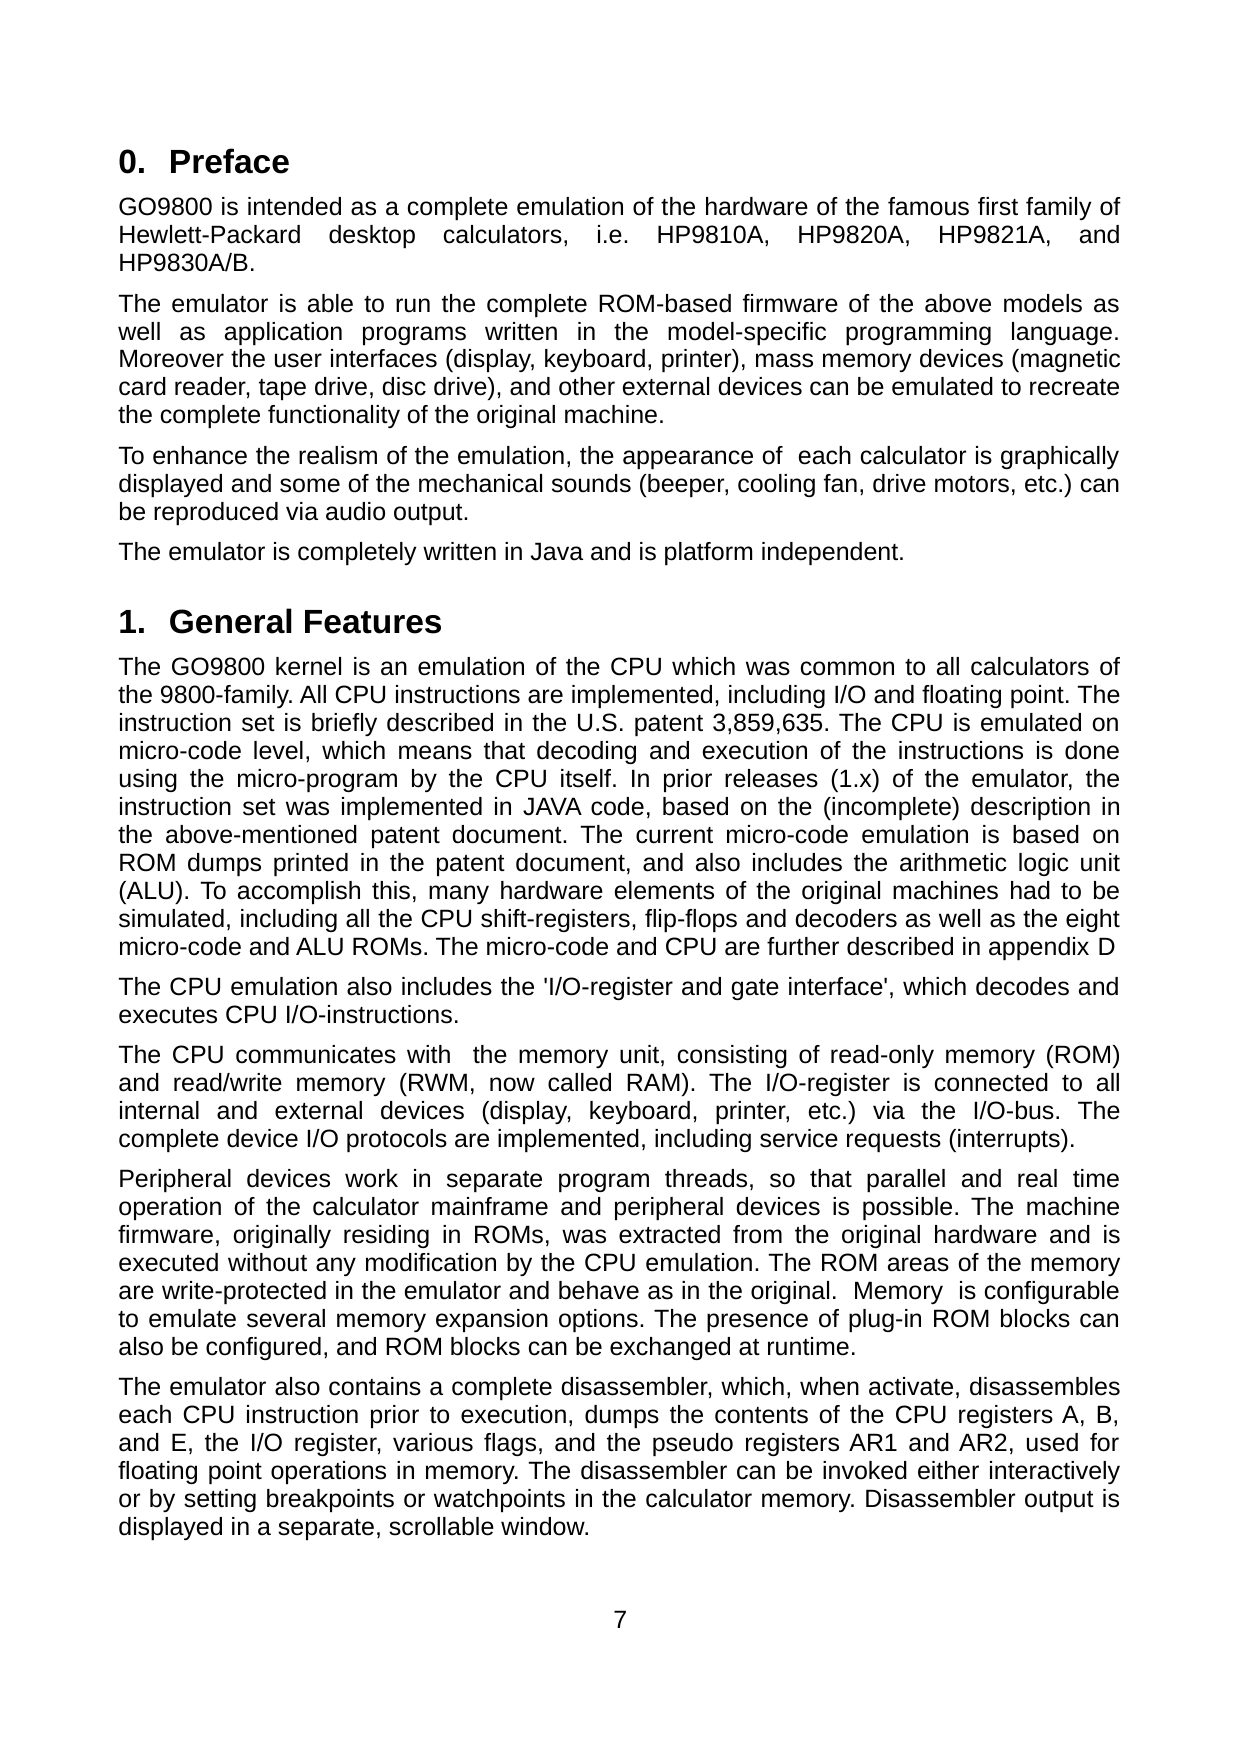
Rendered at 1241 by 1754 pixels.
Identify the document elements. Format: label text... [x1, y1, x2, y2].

subtitle General Features [118, 603, 1122, 641]
text The CPU emulation also includes the 'I/O-register and gate interface', which decodes and executes CPU I/O-instructions. [118, 973, 1122, 1028]
text The CPU communicates with the memory unit, consisting of read-only memory (ROM) and read/write memory (RWM, now called RAM). The I/O-register is connected to all internal and external devices (display, keyboard, printer, etc.) via the I/O-bus. The complete device I/O protocols are implemented, including service requests (interrupts). [118, 1041, 1122, 1153]
text The emulator is completely written in Java and is platform independent. [118, 538, 1122, 566]
text GO9800 is intended as a complete emulation of the hardware of the famous first family of Hewlett-Packard desktop calculators, i.e. HP9810A, HP9820A, HP9821A, and HP9830A/B. [118, 193, 1122, 277]
text The emulator also contains a complete disassembler, which, when activate, disassembles each CPU instruction prior to execution, dumps the contents of the CPU registers A, B, and E, the I/O register, various flags, and the pseudo registers AR1 and AR2, used for floating point operations in memory. The disassembler can be invoked either interactively or by setting breakpoints or watchpoints in the calculator memory. Disassembler output is displayed in a separate, scrollable window. [118, 1373, 1122, 1541]
text Peripheral devices work in separate program threads, so that parallel and real time operation of the calculator mainframe and peripheral devices is possible. The machine firmware, originally residing in ROMs, was extracted from the original hardware and is executed without any modification by the CPU emulation. The ROM areas of the memory are write-protected in the emulator and behave as in the original. Memory is configurable to emulate several memory expansion options. The presence of plug-in ROM blocks can also be configured, and ROM blocks can be exchanged at runtime. [118, 1165, 1122, 1361]
subtitle Preface [118, 143, 1122, 181]
text The GO9800 kernel is an emulation of the CPU which was common to all calculators of the 9800-family. All CPU instructions are implemented, including I/O and floating point. The instruction set is briefly described in the U.S. patent 3,859,635. The CPU is emulated on micro-code level, which means that decoding and execution of the instructions is done using the micro-program by the CPU itself. In prior releases (1.x) of the emulator, the instruction set was implemented in JAVA code, based on the (incomplete) description in the above-mentioned patent document. The current micro-code emulation is based on ROM dumps printed in the patent document, and also includes the arithmetic logic unit (ALU). To accomplish this, many hardware elements of the original machines had to be simulated, including all the CPU shift-registers, flip-flops and decoders as well as the eight micro-code and ALU ROMs. The micro-code and CPU are further described in appendix D. [118, 653, 1122, 960]
text To enhance the realism of the emulation, the appearance of each calculator is graphically displayed and some of the mechanical sounds (beeper, cooling fan, drive motors, etc.) can be reproduced via audio output. [118, 441, 1122, 525]
text The emulator is able to run the complete ROM-based firmware of the above models as well as application programs written in the model-specific programming language. Moreover the user interfaces (display, keyboard, printer), mass memory devices (magnetic card reader, tape drive, disc drive), and other external devices can be emulated to recreate the complete functionality of the original machine. [118, 289, 1122, 429]
